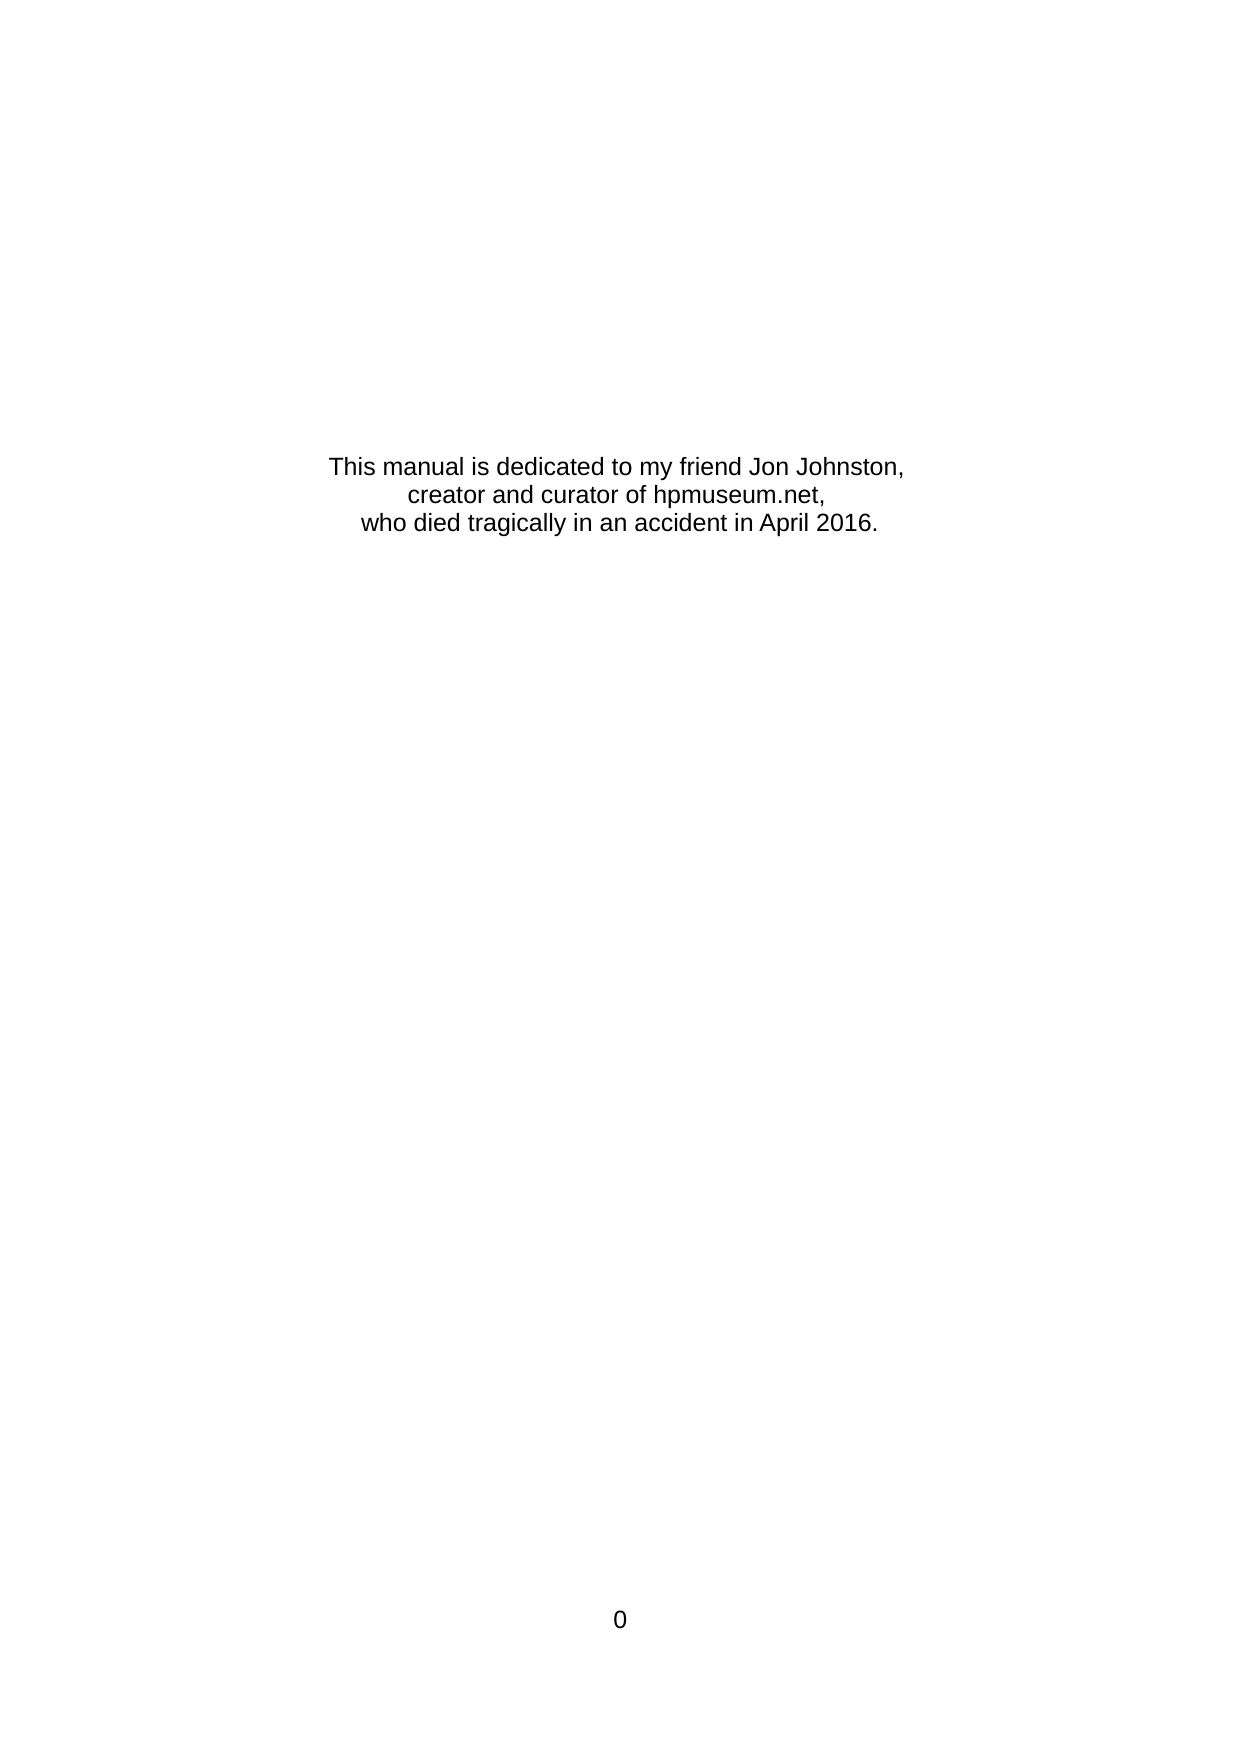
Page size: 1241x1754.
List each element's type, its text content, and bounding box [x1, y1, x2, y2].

text This manual is dedicated to my friend Jon Johnston, [118, 453, 1122, 481]
text creator and curator of hpmuseum.net, [118, 481, 1122, 509]
text who died tragically in an accident in April 2016. [118, 509, 1122, 537]
